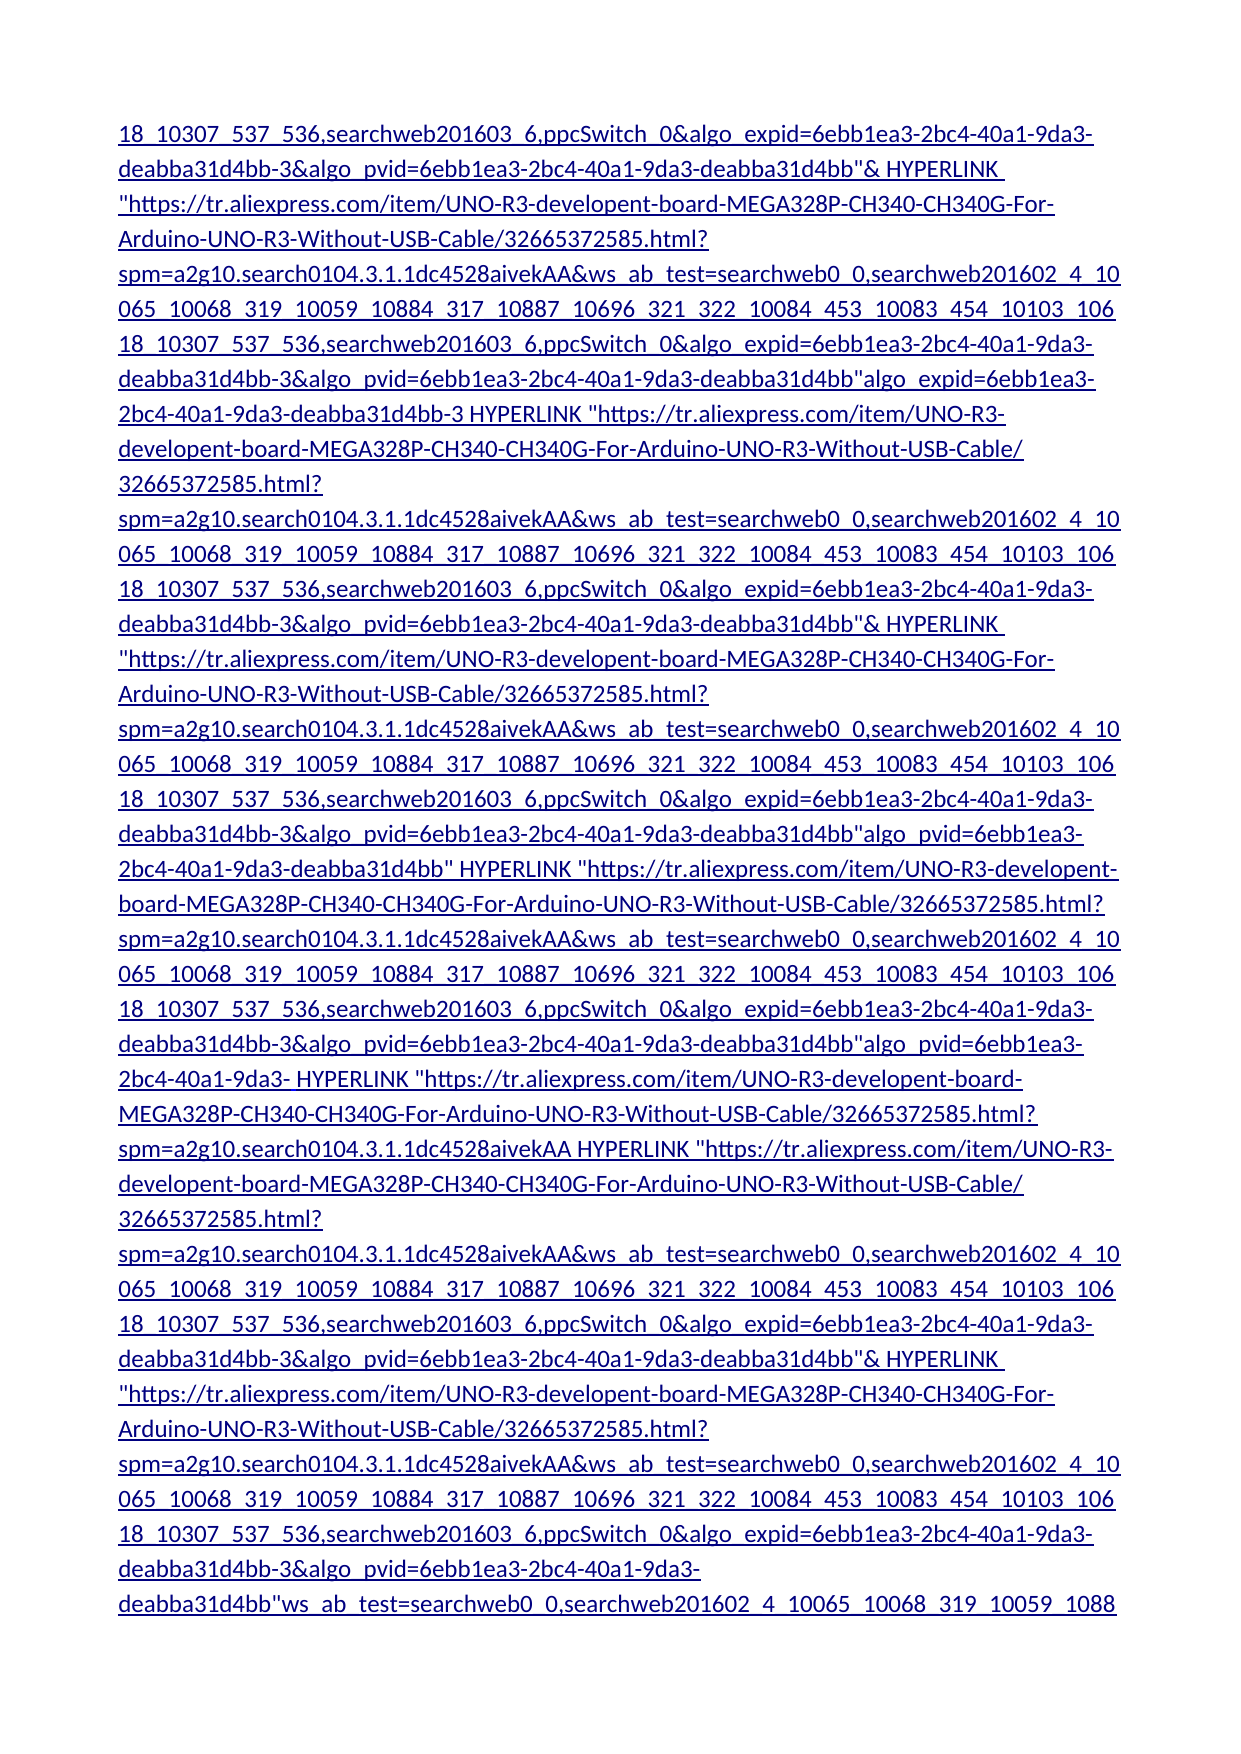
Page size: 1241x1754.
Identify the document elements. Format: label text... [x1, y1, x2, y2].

text 18_10307_537_536,searchweb201603_6,ppcSwitch_0&algo_expid=6ebb1ea3-2bc4-40a1-9da3-deabba31d4bb-3&algo_pvid=6ebb1ea3-2bc4-40a1-9da3-deabba31d4bb"& HYPERLINK "https://tr.aliexpress.com/item/UNO-R3-developent-board-MEGA328P-CH340-CH340G-For-Arduino-UNO-R3-Without-USB-Cable/32665372585.html?spm=a2g10.search0104.3.1.1dc4528aivekAA&ws_ab_test=searchweb0_0,searchweb201602_4_10065_10068_319_10059_10884_317_10887_10696_321_322_10084_453_10083_454_10103_10618_10307_537_536,searchweb201603_6,ppcSwitch_0&algo_expid=6ebb1ea3-2bc4-40a1-9da3-deabba31d4bb-3&algo_pvid=6ebb1ea3-2bc4-40a1-9da3-deabba31d4bb"algo_expid=6ebb1ea3-2bc4-40a1-9da3-deabba31d4bb-3 HYPERLINK "https://tr.aliexpress.com/item/UNO-R3-developent-board-MEGA328P-CH340-CH340G-For-Arduino-UNO-R3-Without-USB-Cable/32665372585.html?spm=a2g10.search0104.3.1.1dc4528aivekAA&ws_ab_test=searchweb0_0,searchweb201602_4_10065_10068_319_10059_10884_317_10887_10696_321_322_10084_453_10083_454_10103_10618_10307_537_536,searchweb201603_6,ppcSwitch_0&algo_expid=6ebb1ea3-2bc4-40a1-9da3-deabba31d4bb-3&algo_pvid=6ebb1ea3-2bc4-40a1-9da3-deabba31d4bb"& HYPERLINK "https://tr.aliexpress.com/item/UNO-R3-developent-board-MEGA328P-CH340-CH340G-For-Arduino-UNO-R3-Without-USB-Cable/32665372585.html?spm=a2g10.search0104.3.1.1dc4528aivekAA&ws_ab_test=searchweb0_0,searchweb201602_4_10065_10068_319_10059_10884_317_10887_10696_321_322_10084_453_10083_454_10103_10618_10307_537_536,searchweb201603_6,ppcSwitch_0&algo_expid=6ebb1ea3-2bc4-40a1-9da3-deabba31d4bb-3&algo_pvid=6ebb1ea3-2bc4-40a1-9da3-deabba31d4bb"algo_pvid=6ebb1ea3-2bc4-40a1-9da3-deabba31d4bb" HYPERLINK "https://tr.aliexpress.com/item/UNO-R3-developent-board-MEGA328P-CH340-CH340G-For-Arduino-UNO-R3-Without-USB-Cable/32665372585.html?spm=a2g10.search0104.3.1.1dc4528aivekAA&ws_ab_test=searchweb0_0,searchweb201602_4_10065_10068_319_10059_10884_317_10887_10696_321_322_10084_453_10083_454_10103_10618_10307_537_536,searchweb201603_6,ppcSwitch_0&algo_expid=6ebb1ea3-2bc4-40a1-9da3-deabba31d4bb-3&algo_pvid=6ebb1ea3-2bc4-40a1-9da3-deabba31d4bb"algo_pvid=6ebb1ea3-2bc4-40a1-9da3- HYPERLINK "https://tr.aliexpress.com/item/UNO-R3-developent-board-MEGA328P-CH340-CH340G-For-Arduino-UNO-R3-Without-USB-Cable/32665372585.html?spm=a2g10.search0104.3.1.1dc4528aivekAA HYPERLINK "https://tr.aliexpress.com/item/UNO-R3-developent-board-MEGA328P-CH340-CH340G-For-Arduino-UNO-R3-Without-USB-Cable/32665372585.html?spm=a2g10.search0104.3.1.1dc4528aivekAA&ws_ab_test=searchweb0_0,searchweb201602_4_10065_10068_319_10059_10884_317_10887_10696_321_322_10084_453_10083_454_10103_10618_10307_537_536,searchweb201603_6,ppcSwitch_0&algo_expid=6ebb1ea3-2bc4-40a1-9da3-deabba31d4bb-3&algo_pvid=6ebb1ea3-2bc4-40a1-9da3-deabba31d4bb"& HYPERLINK "https://tr.aliexpress.com/item/UNO-R3-developent-board-MEGA328P-CH340-CH340G-For-Arduino-UNO-R3-Without-USB-Cable/32665372585.html?spm=a2g10.search0104.3.1.1dc4528aivekAA&ws_ab_test=searchweb0_0,searchweb201602_4_10065_10068_319_10059_10884_317_10887_10696_321_322_10084_453_10083_454_10103_10618_10307_537_536,searchweb201603_6,ppcSwitch_0&algo_expid=6ebb1ea3-2bc4-40a1-9da3-deabba31d4bb-3&algo_pvid=6ebb1ea3-2bc4-40a1-9da3-deabba31d4bb"ws_ab_test=searchweb0_0,searchweb201602_4_10065_10068_319_10059_1088 [118, 118, 1122, 1619]
